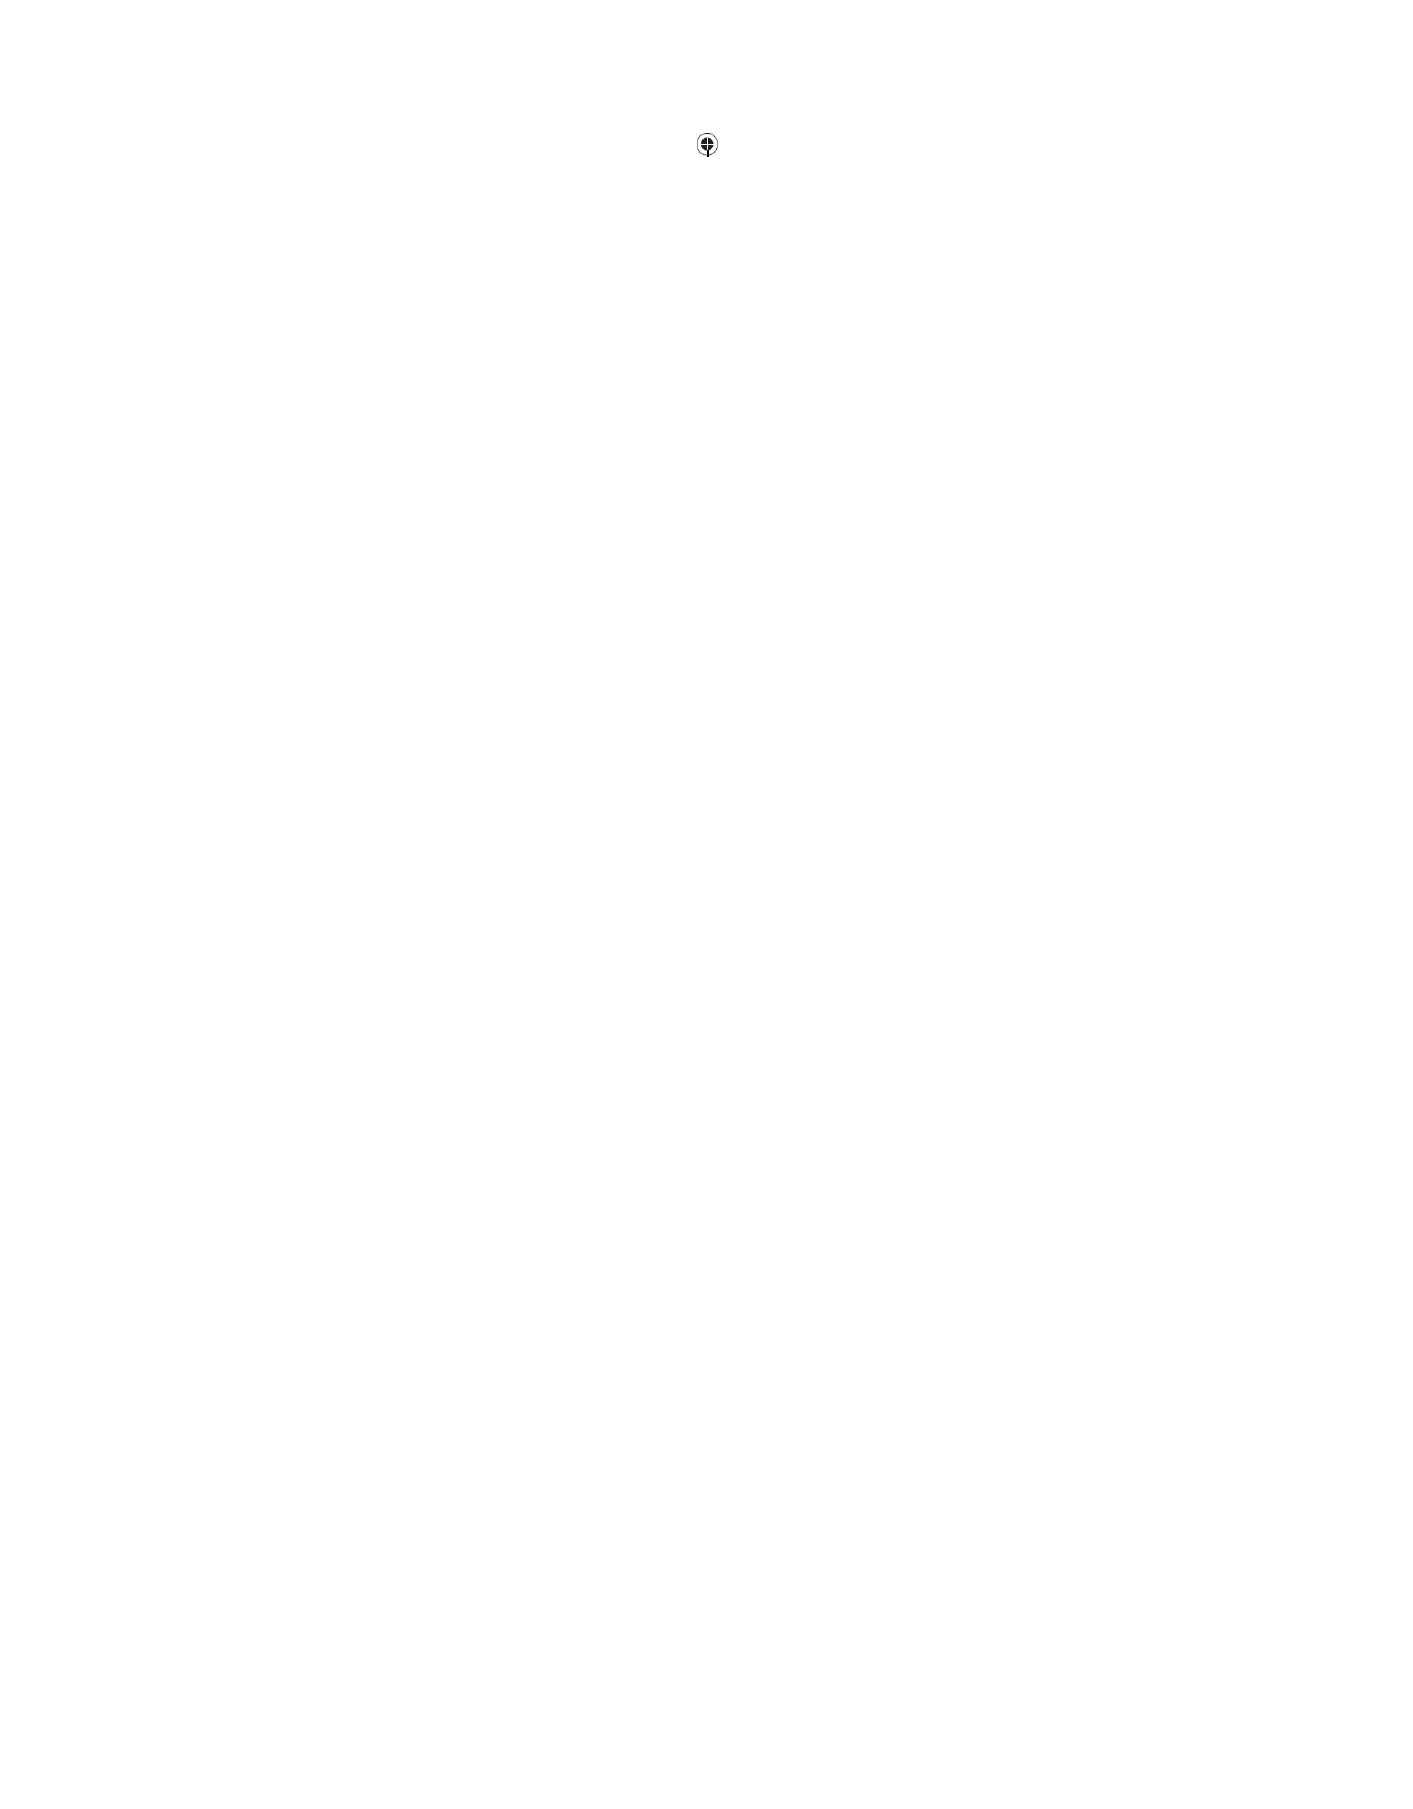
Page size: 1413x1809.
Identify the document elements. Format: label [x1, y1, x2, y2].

table_cell [719, 150, 1343, 157]
table_cell [90, 150, 693, 157]
picture [695, 132, 718, 156]
